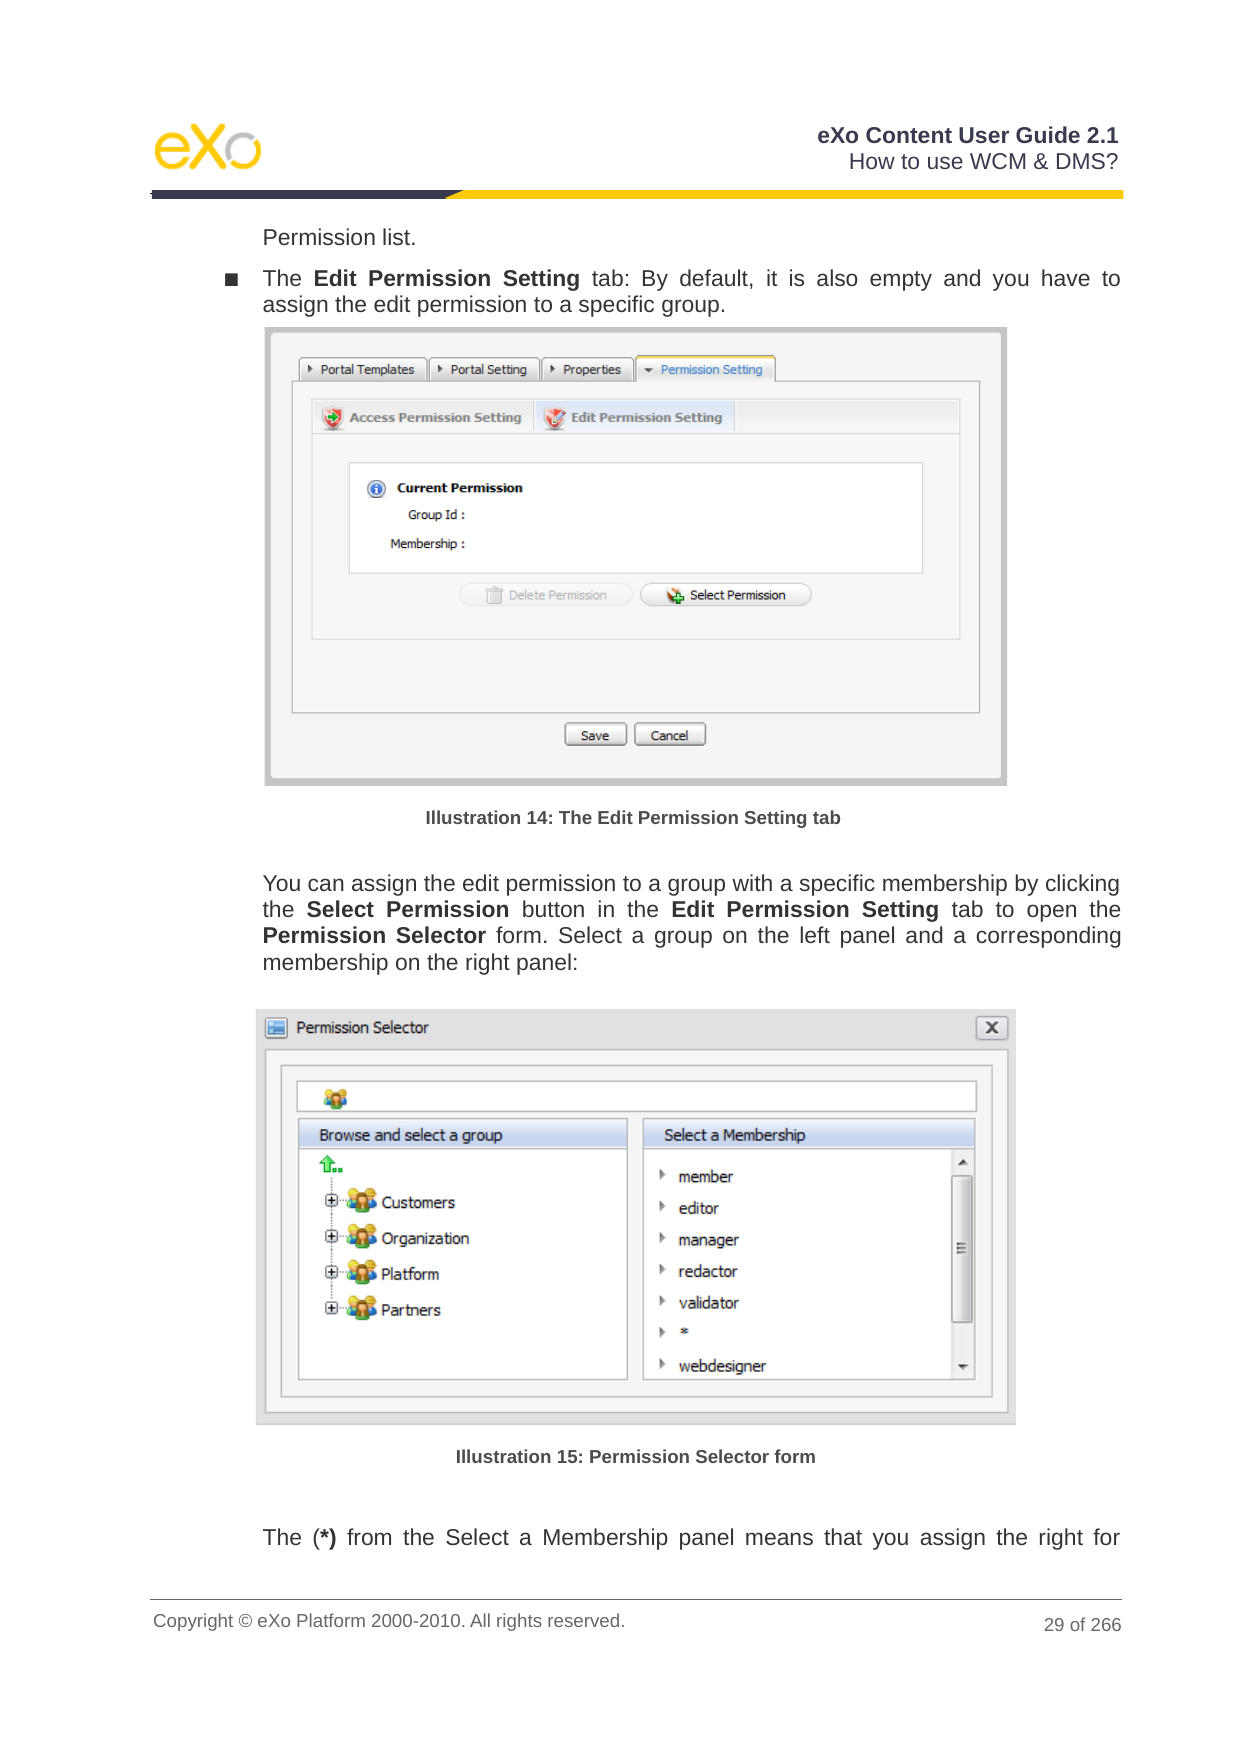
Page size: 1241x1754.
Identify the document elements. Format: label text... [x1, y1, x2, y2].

list Illustration 15: Permission Selector form [236, 1070, 1036, 1467]
picture [151, 190, 1124, 199]
list Permission list. [225, 223, 1122, 250]
picture [155, 123, 262, 170]
list The (*) from the Select a Membership panel means that you assign the right for [225, 1524, 1122, 1551]
picture [255, 1009, 1016, 1425]
list The Edit Permission Setting tab: By default, it is also empty and you have to assign the edit permission to a specific group. [225, 265, 1122, 318]
list Illustration 14: The Edit Permission Setting tab [228, 402, 1044, 828]
picture [264, 327, 1008, 786]
list You can assign the edit permission to a group with a specific membership by clicking the Select Permission button in the Edit Permission Setting tab to open the Permission Selector form. Select a group on the left panel and a corresponding membership on the right panel: [225, 870, 1122, 975]
